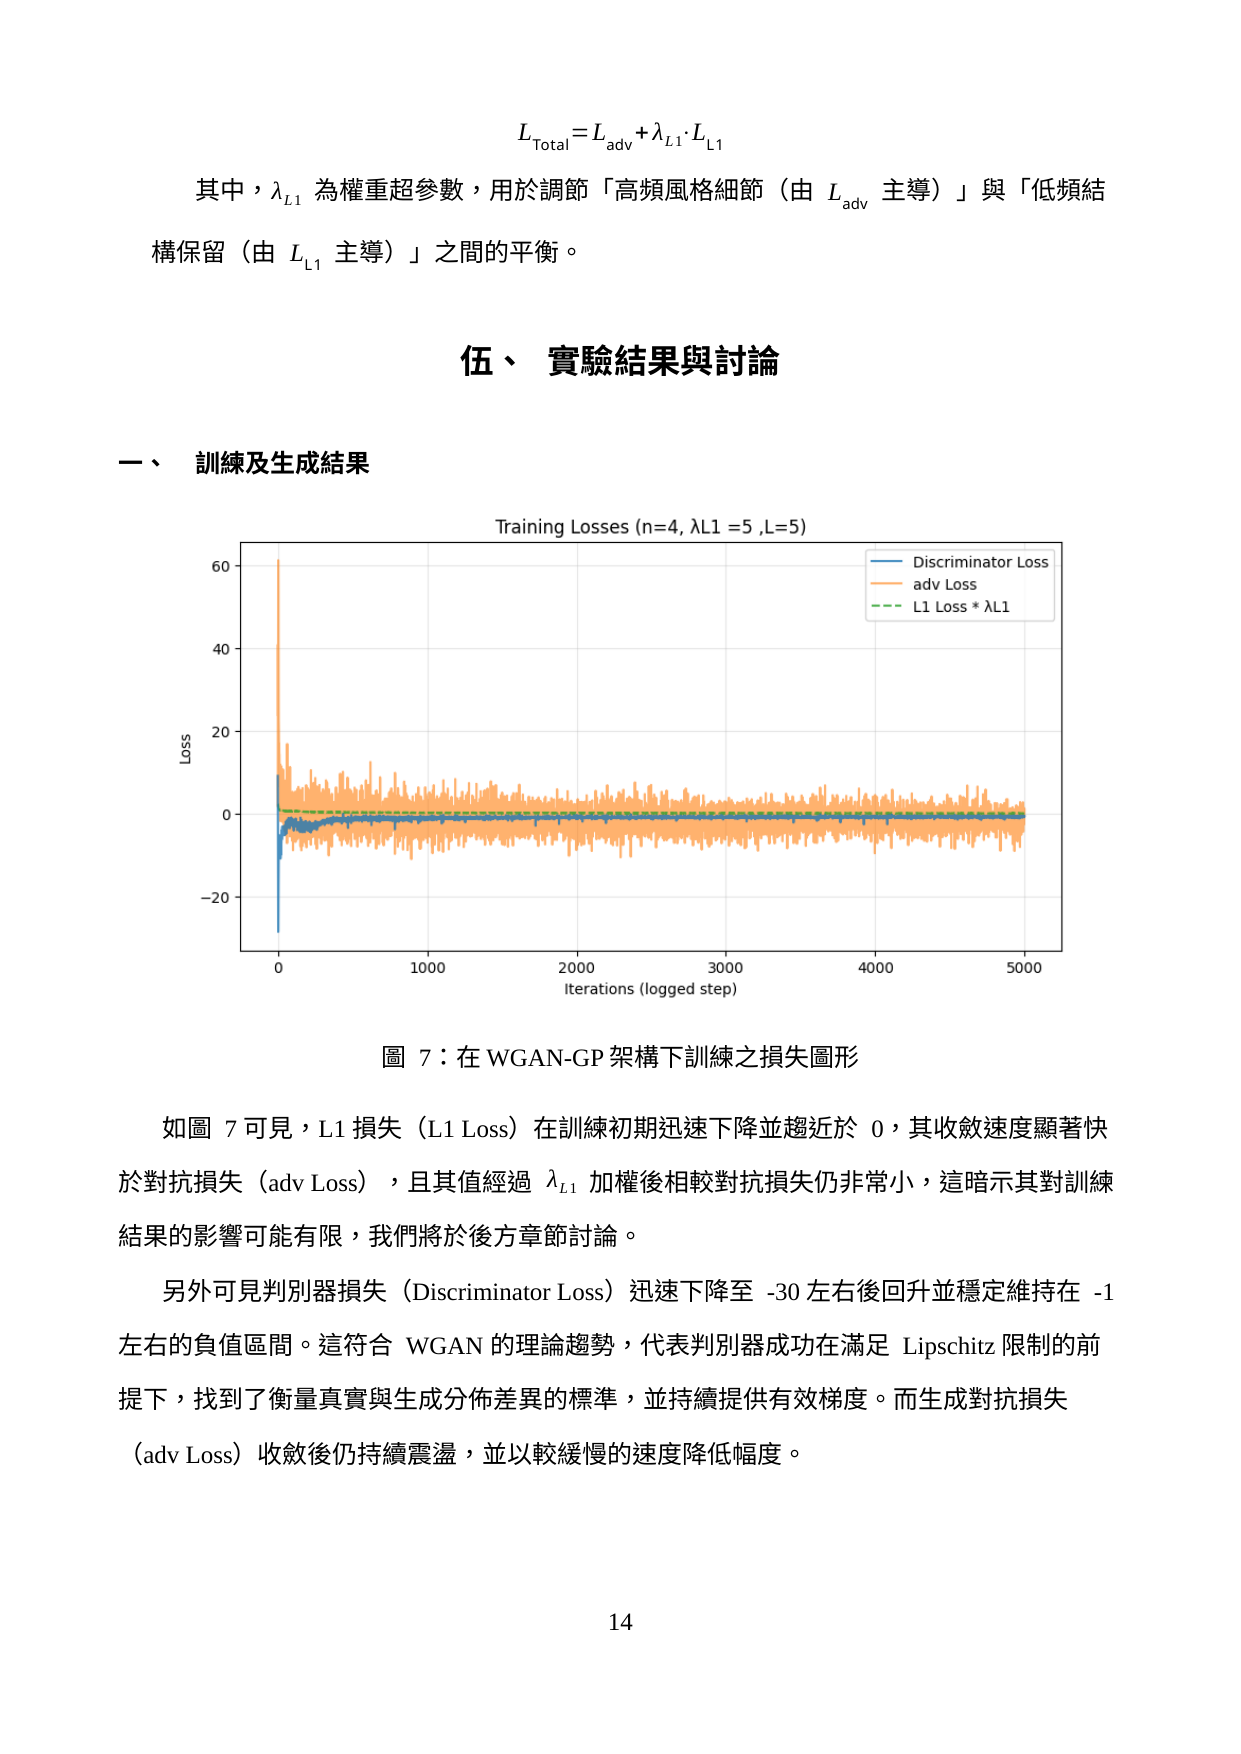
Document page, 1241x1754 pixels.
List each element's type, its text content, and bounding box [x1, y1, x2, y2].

subtitle 實驗結果與討論 [118, 334, 1122, 383]
text 其中， 為權重超參數，用於調節「高頻風格細節（由 主導）」與「低頻結構保留（由 主導）」之間的平衡。 [151, 171, 1122, 275]
picture [168, 508, 1072, 1007]
subtitle 訓練及生成結果 [118, 443, 1122, 479]
text 另外可見判別器損失（Discriminator Loss）迅速下降至 -30 左右後回升並穩定維持在 -1 左右的負值區間。這符合 WGAN 的理論趨勢，代表判別器成功在滿足 Lipschitz 限制的前提下，找到了衡量真實與生成分佈差異的標準，並持續提供有效梯度。而生成對抗損失（adv Loss）收斂後仍持續震盪，並以較緩慢的速度降低幅度。 [118, 1271, 1122, 1471]
text 如圖 7 可見，L1 損失（L1 Loss）在訓練初期迅速下降並趨近於 0，其收斂速度顯著快於對抗損失（adv Loss），且其值經過 加權後相較對抗損失仍非常小，這暗示其對訓練結果的影響可能有限，我們將於後方章節討論。 [118, 496, 1122, 1253]
text 圖 7：在WGAN-GP 架構下訓練之損失圖形 [154, 509, 1086, 1074]
